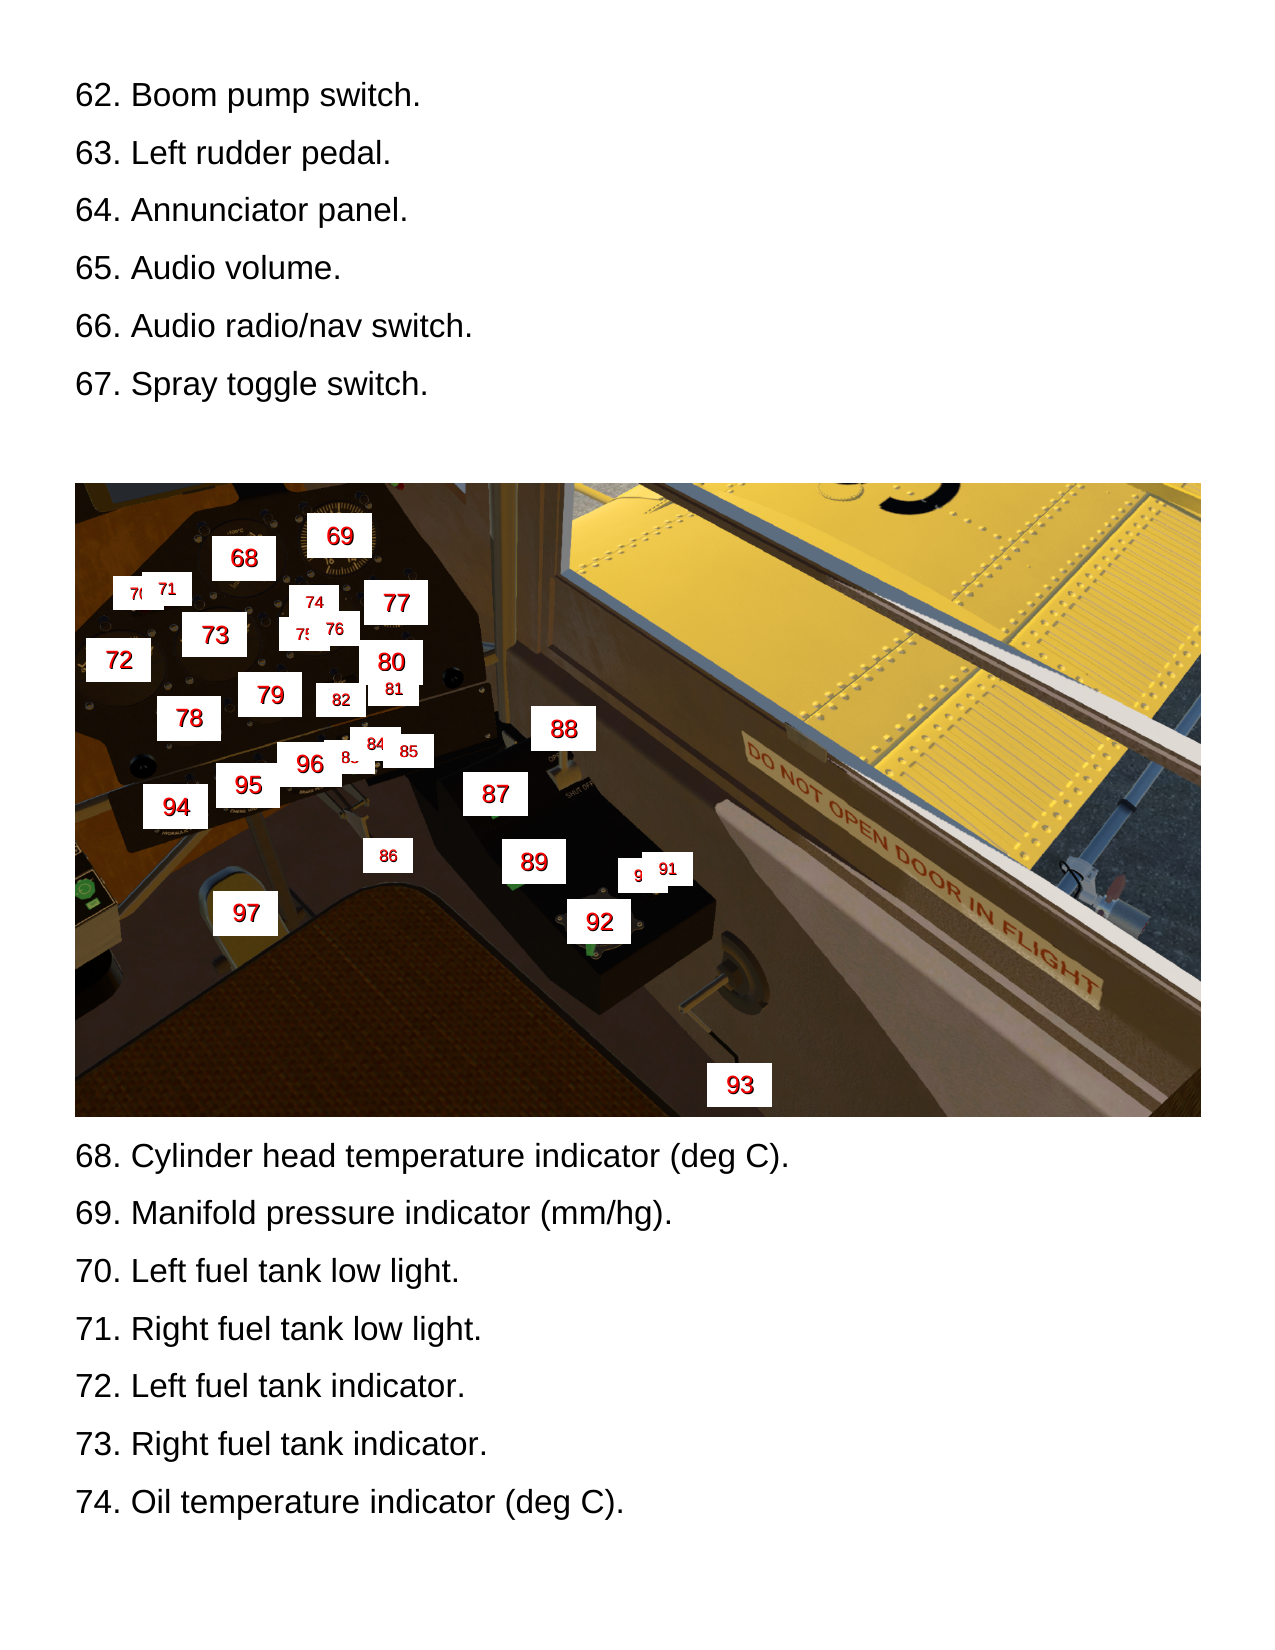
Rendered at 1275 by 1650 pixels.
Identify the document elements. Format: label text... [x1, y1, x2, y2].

text 69 [322, 521, 357, 549]
text 77 [379, 588, 413, 616]
text 75 [294, 624, 309, 644]
text 74. Oil temperature indicator (deg C). [75, 1482, 1200, 1520]
text 72 [101, 645, 136, 674]
text 92 [582, 907, 616, 936]
text 74 [304, 593, 324, 612]
text 73. Right fuel tank indicator. [75, 1424, 1200, 1463]
text 69. Manifold pressure indicator (mm/hg). [75, 1193, 1200, 1232]
text 83 [342, 747, 350, 759]
text 95 [231, 770, 265, 799]
text 65. Audio volume. [75, 248, 1200, 287]
text 84 [365, 734, 383, 753]
text 68. Cylinder head temperature indicator (deg C). [75, 1136, 1200, 1174]
text 71. Right fuel tank low light. [75, 1309, 1200, 1347]
text 68 [227, 543, 261, 572]
text 63. Left rudder pedal. [75, 133, 1200, 171]
text 72. Left fuel tank indicator. [75, 1366, 1200, 1405]
text 86 [378, 846, 398, 865]
text 70 [128, 584, 142, 603]
text 62. Boom pump switch. [75, 75, 1200, 113]
text 91 [657, 859, 678, 878]
text 88 [546, 714, 581, 742]
text 90 [633, 866, 642, 885]
text 78 [172, 703, 206, 732]
text 66. Audio radio/nav switch. [75, 306, 1200, 344]
text 79 [253, 679, 287, 708]
text 80 [374, 647, 408, 671]
text 83 [342, 760, 360, 767]
text 71 [157, 579, 177, 598]
picture [75, 483, 1201, 1117]
text 64. Annunciator panel. [75, 190, 1200, 229]
text 76 [324, 619, 345, 638]
text 82 [331, 690, 351, 709]
text 87 [478, 779, 513, 808]
text 96 [292, 749, 327, 778]
text 81 [383, 679, 404, 698]
text 97 [228, 898, 263, 927]
text 93 [722, 1070, 757, 1099]
text 67. Spray toggle switch. [75, 363, 1200, 402]
text 70. Left fuel tank low light. [75, 1251, 1200, 1289]
text 94 [158, 792, 193, 821]
text 85 [398, 741, 419, 761]
text 73 [197, 620, 232, 649]
text 89 [517, 847, 551, 875]
